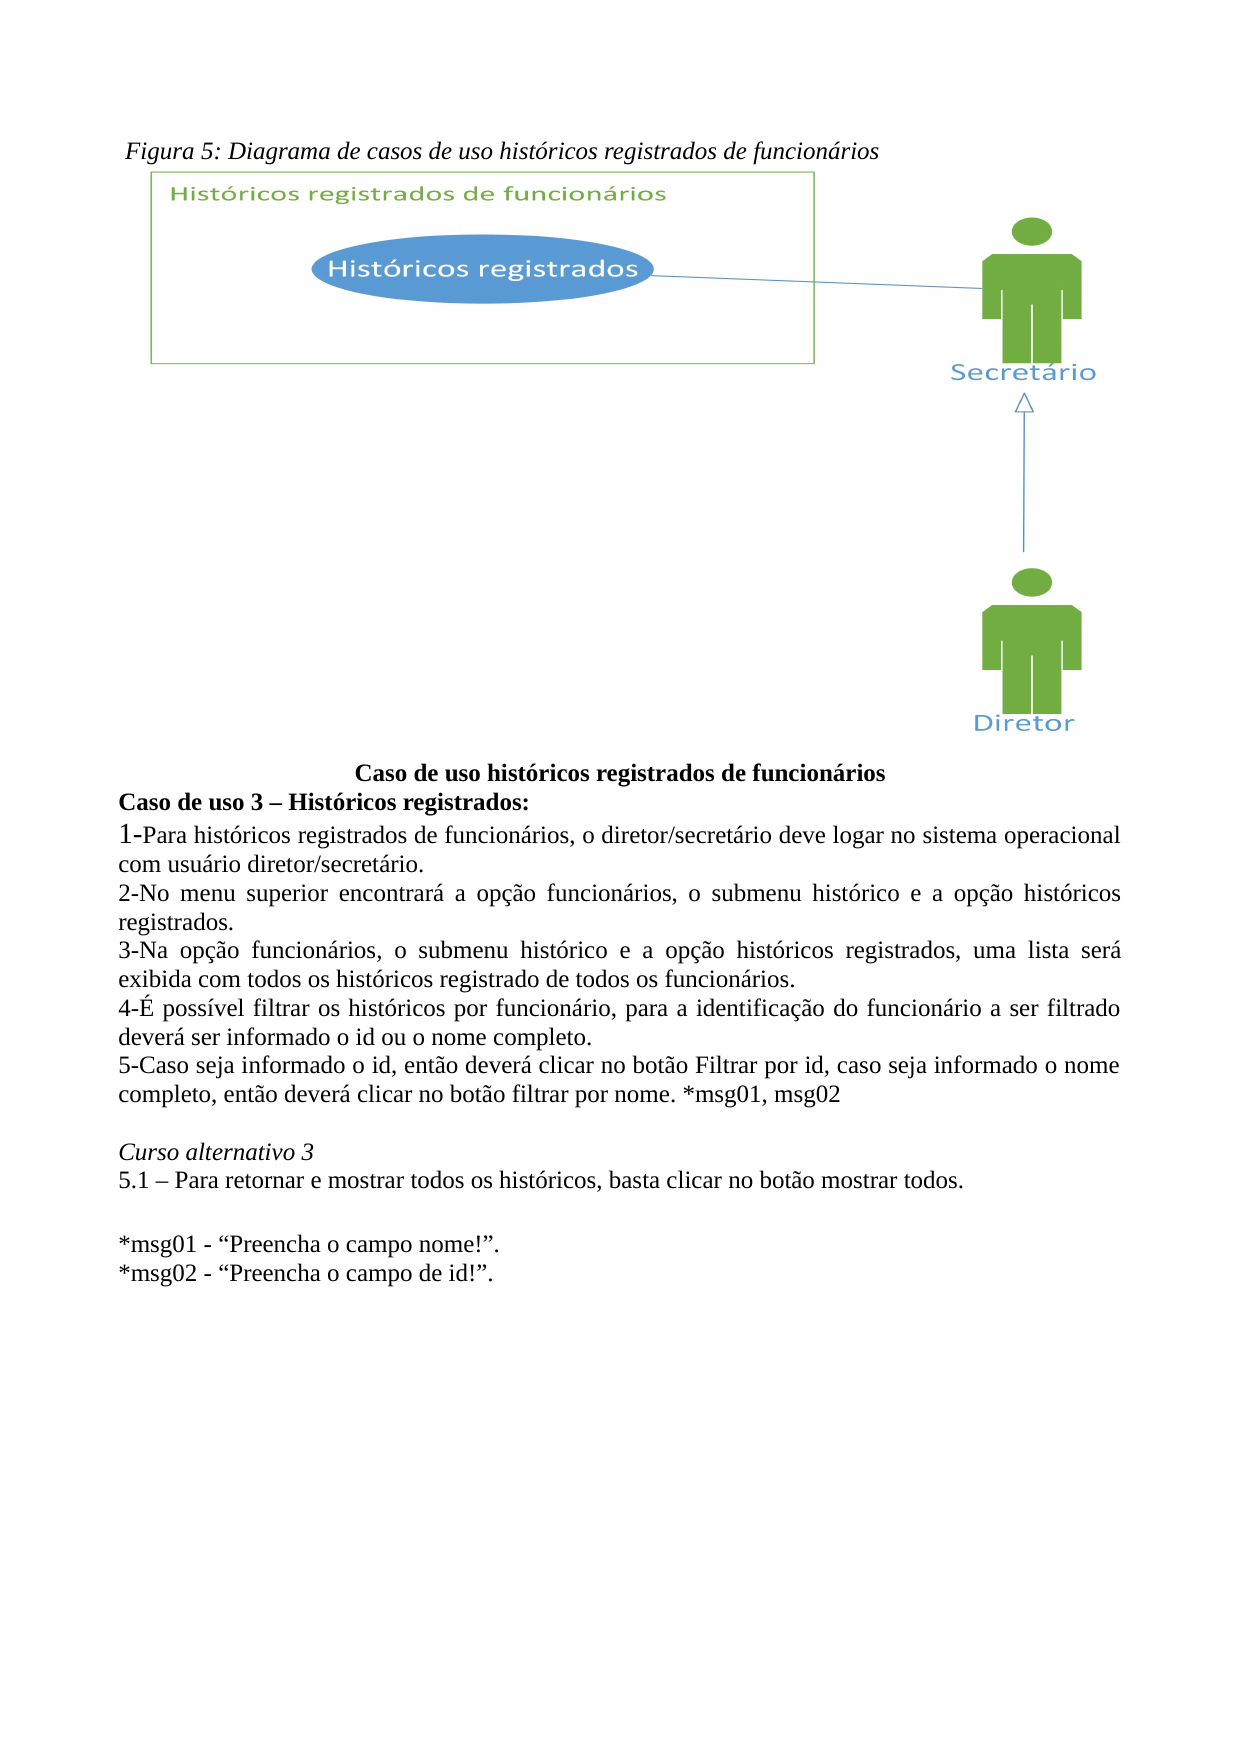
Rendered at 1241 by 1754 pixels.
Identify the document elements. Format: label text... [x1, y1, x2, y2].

text 4-É possível filtrar os históricos por funcionário, para a identificação do funcionário a ser filtrado deverá ser informado o id ou o nome completo. [118, 993, 1122, 1051]
text 2-No menu superior encontrará a opção funcionários, o submenu histórico e a opção históricos registrados. [118, 878, 1122, 936]
text Figura 5: Diagrama de casos de uso históricos registrados de funcionários [125, 136, 1121, 165]
subtitle Curso alternativo 3 [118, 1137, 1122, 1166]
text 5-Caso seja informado o id, então deverá clicar no botão Filtrar por id, caso seja informado o nome completo, então deverá clicar no botão filtrar por nome. *msg01, msg02 [118, 1051, 1122, 1108]
text *msg02 - “Preencha o campo de id!”. [118, 1258, 1122, 1286]
text Caso de uso 3 – Históricos registrados: [118, 787, 1122, 816]
text *msg01 - “Preencha o campo nome!”. [118, 1229, 1122, 1258]
text Caso de uso históricos registrados de funcionários [118, 118, 1122, 787]
text 1-Para históricos registrados de funcionários, o diretor/secretário deve logar no sistema operacional com usuário diretor/secretário. [118, 816, 1122, 878]
picture [136, 171, 1112, 750]
text 5.1 – Para retornar e mostrar todos os históricos, basta clicar no botão mostrar todos. [118, 1166, 1122, 1194]
text 3-Na opção funcionários, o submenu histórico e a opção históricos registrados, uma lista será exibida com todos os históricos registrado de todos os funcionários. [118, 936, 1122, 993]
